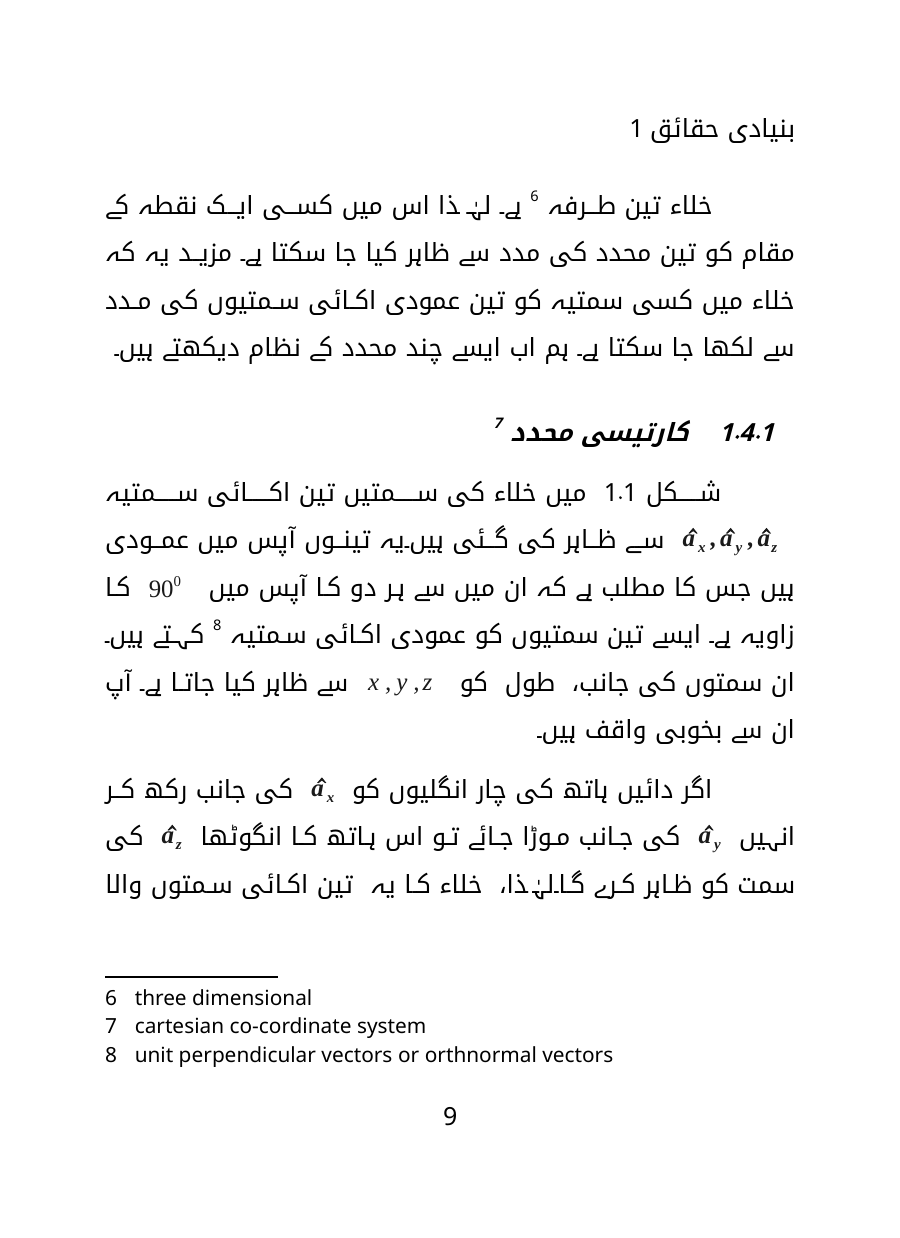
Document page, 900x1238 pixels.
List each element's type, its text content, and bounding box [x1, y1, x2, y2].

text unit perpendicular vectors or orthnormal vectors [105, 1040, 795, 1068]
text اگر دائیں ہاتھ کی چار انگلیوں کوکی جانب رکھ کر انہیںکی جانب موڑا جائے تو اس ہاتھ کا انگوٹھاکی سمت کو ظاہر کرے گا۔لہٰذا، خلاء کا یہ تین اکائی سمتوں والا نظام ایک دائیں ہاتھ کا نظام ہے۔ [105, 766, 795, 908]
subtitle کارتیسی محدد [105, 409, 718, 457]
text شکل 1.1 میں خلاء کی سمتیں تین اکائی سمتیہ سے ظاہر کی گئی ہیں۔یہ تینوں آپس میں عمودی ہیں جس کا مطلب ہے کہ ان میں سے ہر دو کا آپس میں کا زاویہ ہے۔ ایسے تین سمتیوں کو عمودی اکائی سمتیہ کہتے ہیں۔ ان سمتوں کی جانب، طول کو سے ظاہر کیا جاتا ہے۔ آپ ان سے بخوبی واقف ہیں۔ [105, 469, 795, 754]
text three dimensional [105, 983, 795, 1012]
text خلاء تین طرفہ ہے۔ لہٰذا اس میں کسی ایک نقطہ کے مقام کو تین محدد کی مدد سے ظاہر کیا جا سکتا ہے۔ مزید یہ کہ خلاء میں کسی سمتیہ کو تین عمودی اکائی سمتیوں کی مدد سے لکھا جا سکتا ہے۔ ہم اب ایسے چند محدد کے نظام دیکھتے ہیں۔ [105, 182, 795, 372]
list cartesian co-cordinate system [105, 1012, 795, 1040]
